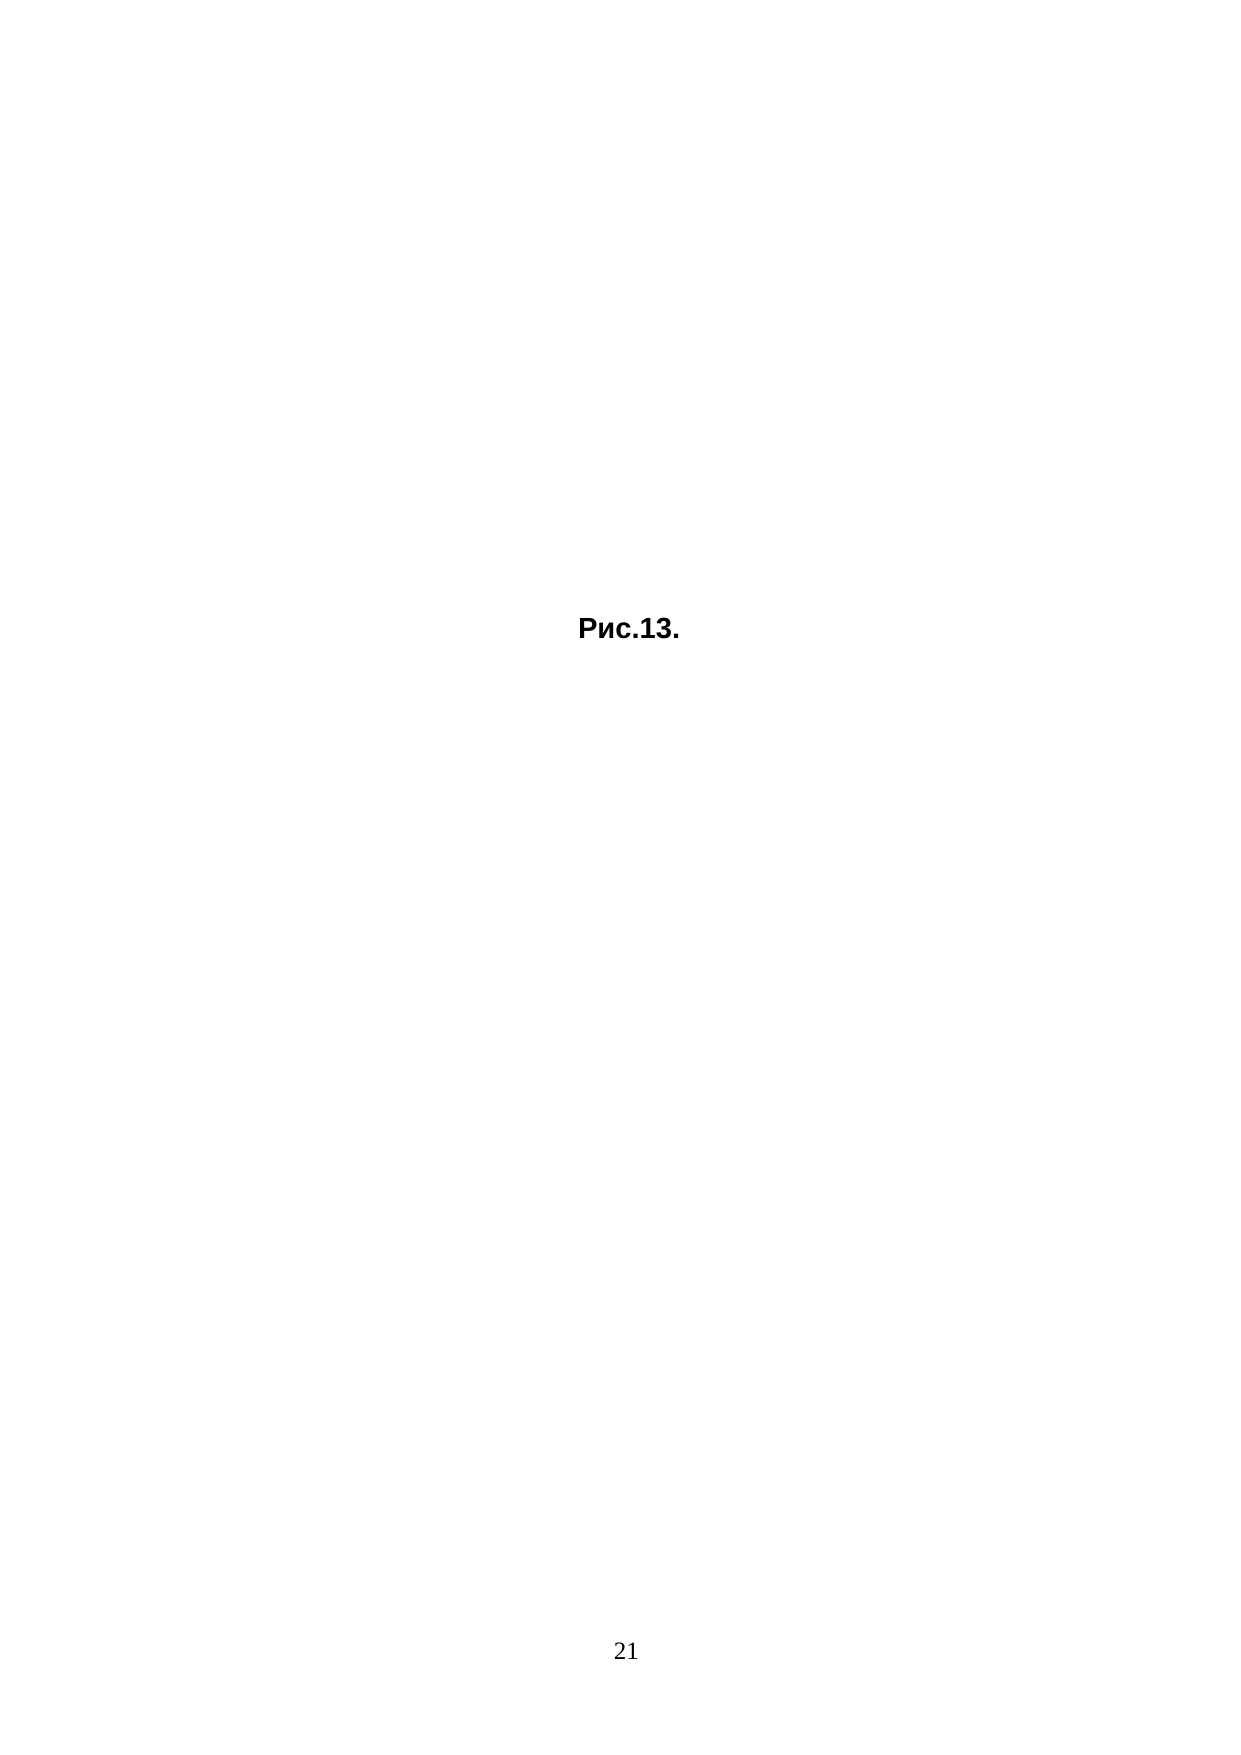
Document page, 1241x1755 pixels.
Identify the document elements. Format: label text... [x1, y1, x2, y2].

text Рис.13. [136, 611, 1122, 644]
